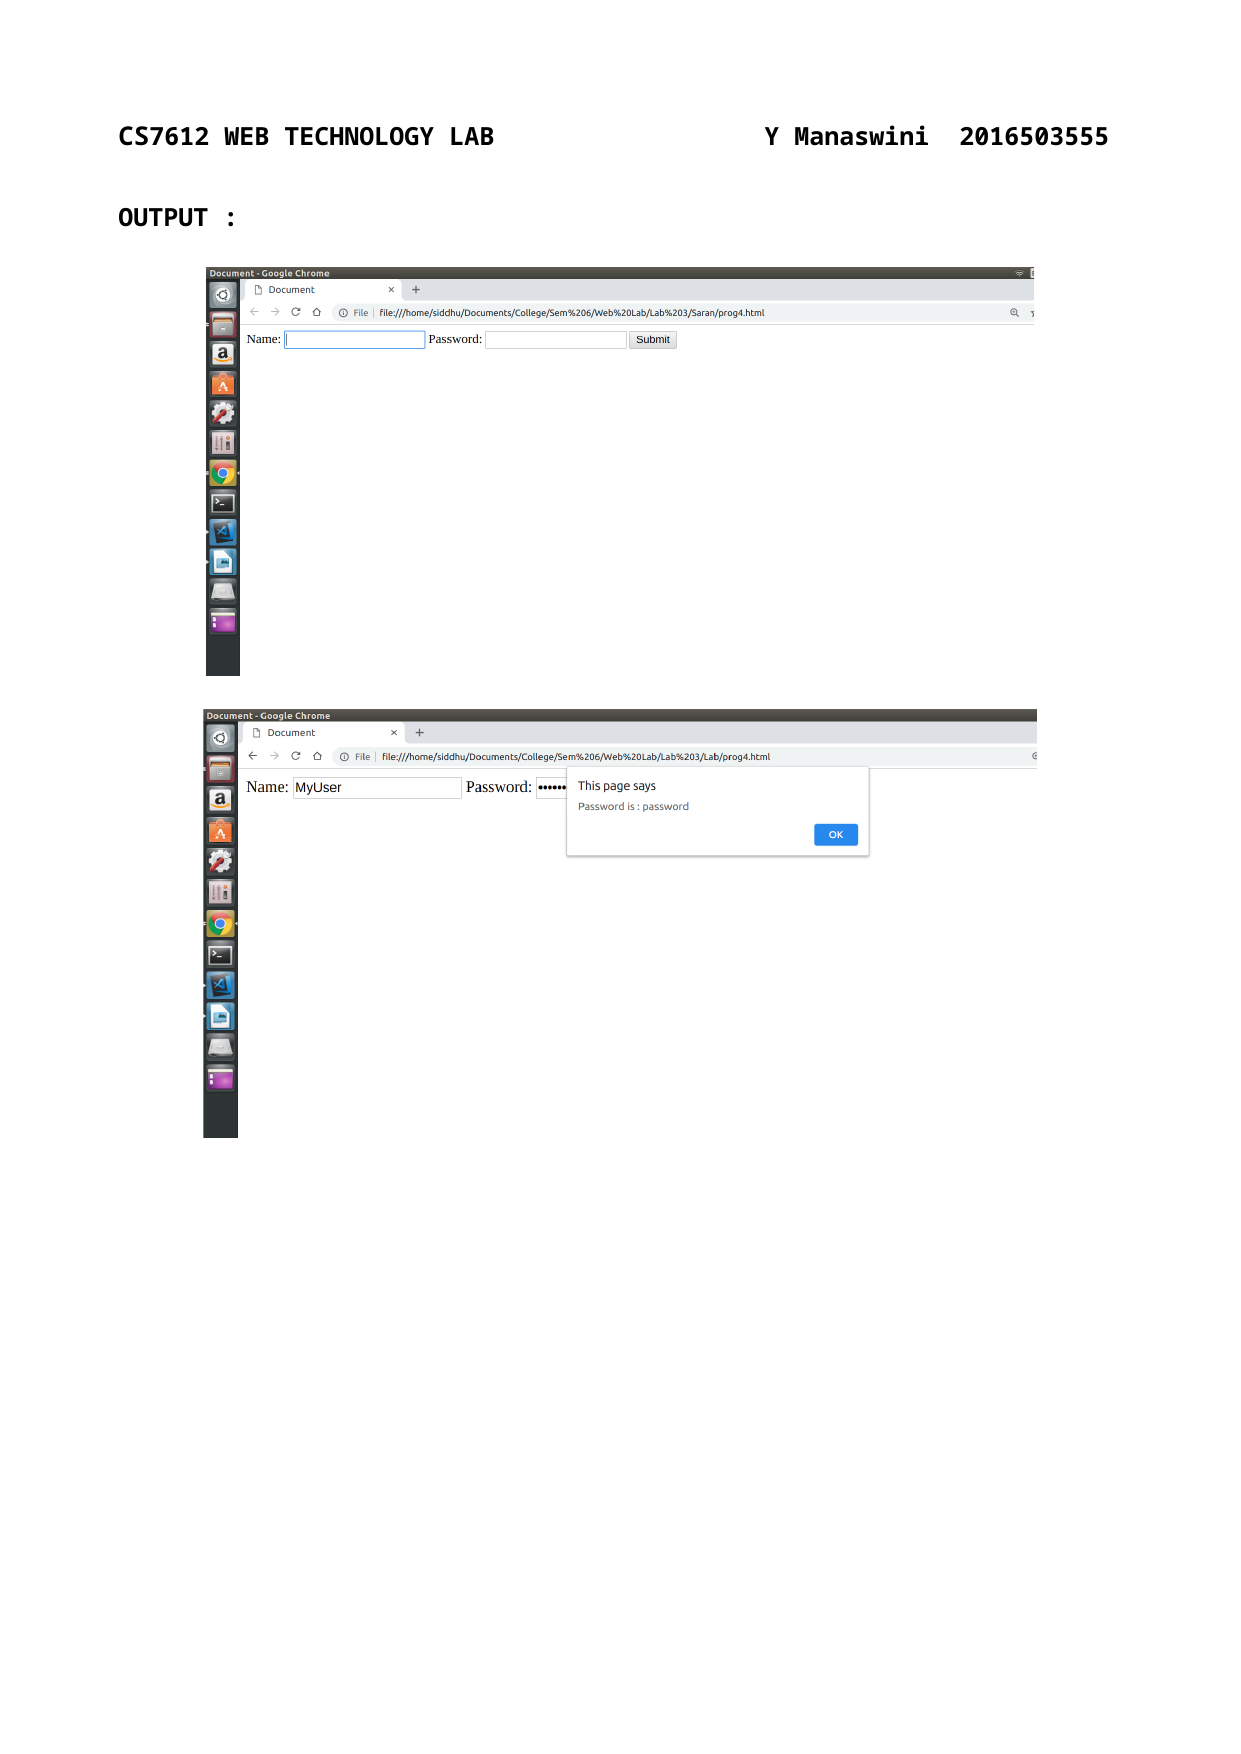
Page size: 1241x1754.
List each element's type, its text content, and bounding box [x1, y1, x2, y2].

text OUTPUT : [118, 199, 1122, 233]
picture [203, 709, 1037, 1138]
picture [206, 267, 1035, 676]
